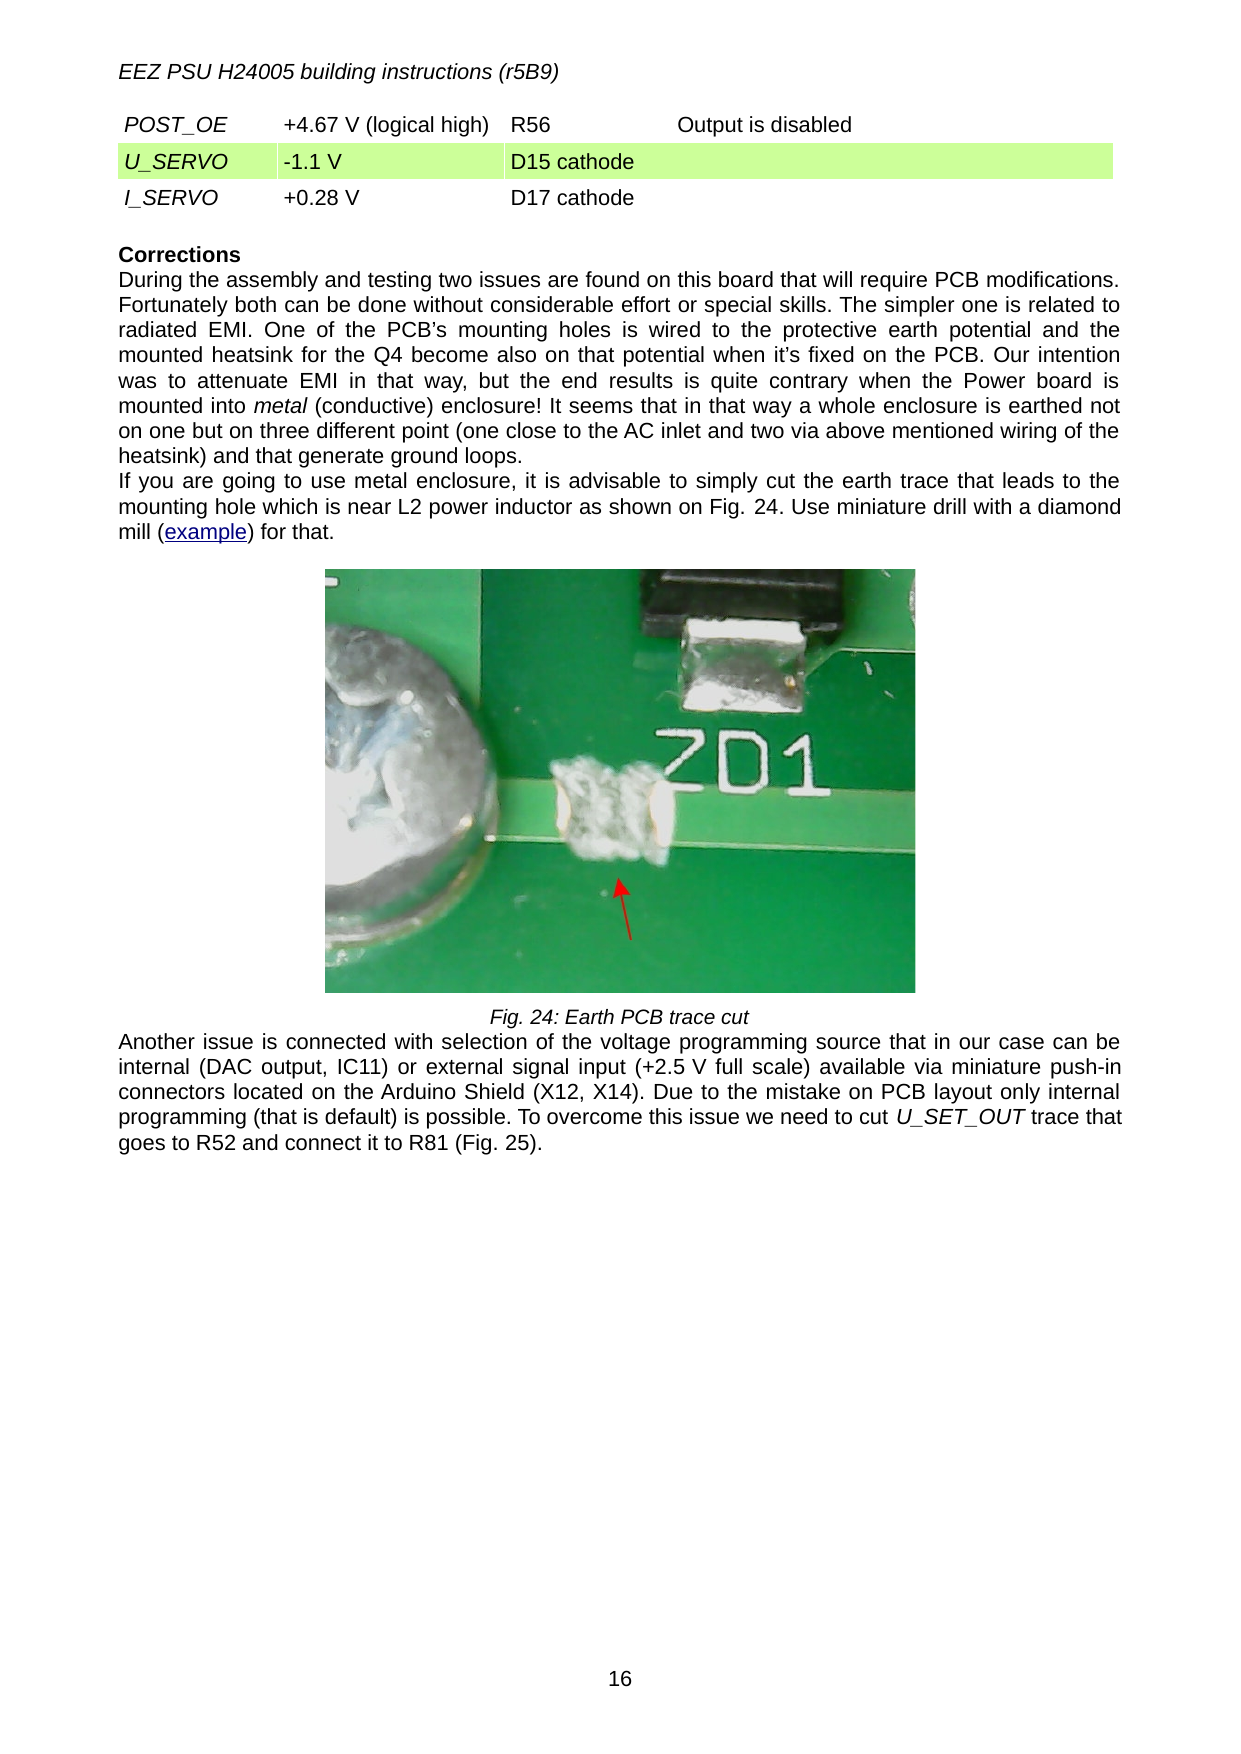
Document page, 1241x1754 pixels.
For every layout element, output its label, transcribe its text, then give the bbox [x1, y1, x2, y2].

text Fig. 24: Earth PCB trace cut [325, 993, 915, 1028]
table_cell POST_OE [118, 106, 277, 143]
table_cell D17 cathode [505, 180, 671, 216]
table_cell -1.1 V [278, 143, 504, 179]
table_cell I_SERVO [118, 180, 277, 216]
text Another issue is connected with selection of the voltage programming source that in our case can be internal (DAC output, IC11) or external signal input (+2.5 V full scale) available via miniature push-in connectors located on the Arduino Shield (X12, X14). Due to the mistake on PCB layout only internal programming (that is default) is possible. To overcome this issue we need to cut U_SET_OUT trace that goes to R52 and connect it to R81 (Fig. 25). [118, 569, 1122, 1154]
table_cell U_SERVO [118, 143, 277, 179]
text If you are going to use metal enclosure, it is advisable to simply cut the earth trace that leads to the mounting hole which is near L2 power inductor as shown on Fig. 24. Use miniature drill with a diamond mill (example) for that. [118, 468, 1122, 544]
table_cell [671, 143, 1113, 179]
table_cell +4.67 V (logical high) [278, 106, 504, 143]
table_cell D15 cathode [505, 143, 671, 179]
table_cell +0.28 V [278, 180, 504, 216]
table_cell [671, 180, 1113, 216]
table_cell R56 [505, 106, 671, 143]
text Corrections [118, 241, 1122, 267]
text During the assembly and testing two issues are found on this board that will require PCB modifications. Fortunately both can be done without considerable effort or special skills. The simpler one is related to radiated EMI. One of the PCB’s mounting holes is wired to the protective earth potential and the mounted heatsink for the Q4 become also on that potential when it’s fixed on the PCB. Our intention was to attenuate EMI in that way, but the end results is quite contrary when the Power board is mounted into metal (conductive) enclosure! It seems that in that way a whole enclosure is earthed not on one but on three different point (one close to the AC inlet and two via above mentioned wiring of the heatsink) and that generate ground loops. [118, 267, 1122, 468]
table_cell Output is disabled [671, 106, 1113, 143]
picture [325, 569, 916, 993]
